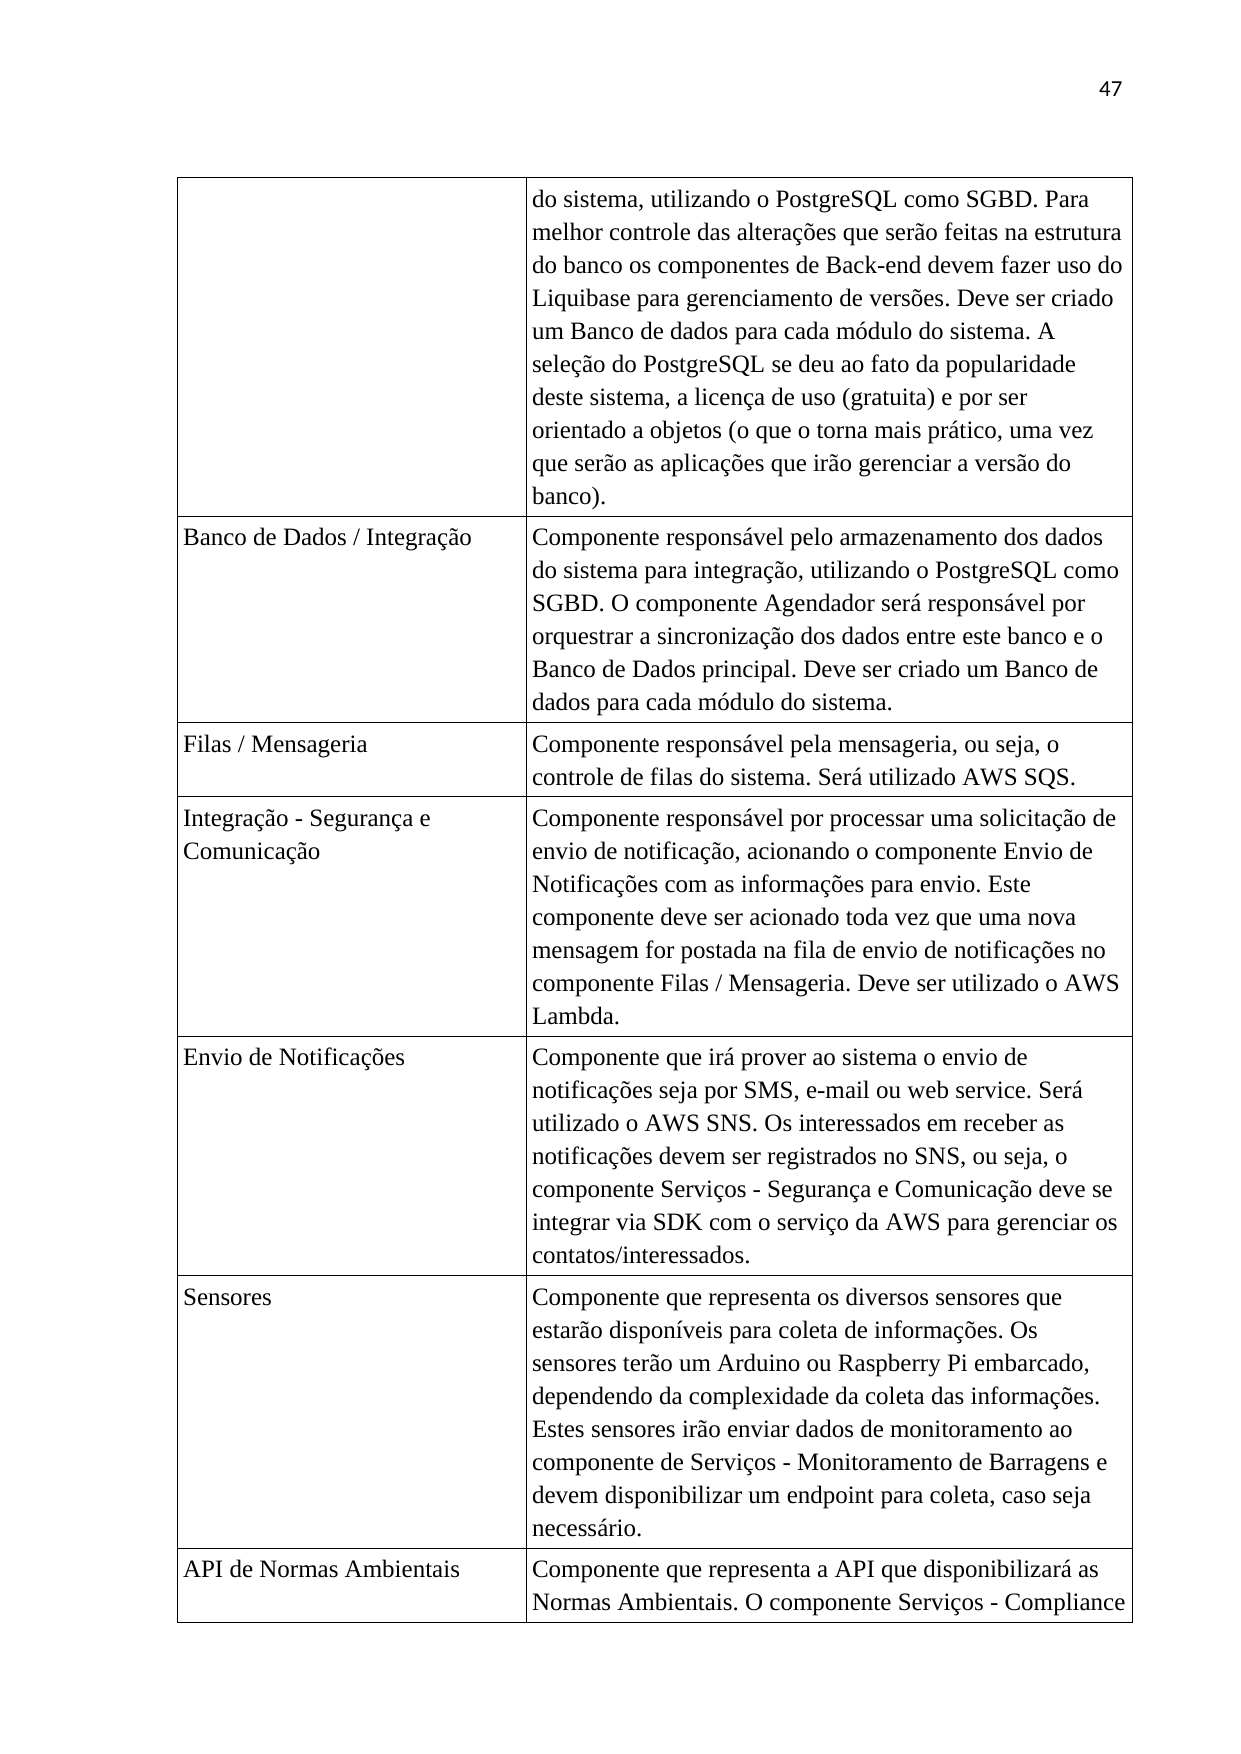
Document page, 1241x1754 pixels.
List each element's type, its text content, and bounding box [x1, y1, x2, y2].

table_cell do sistema, utilizando o PostgreSQL como SGBD. Para melhor controle das alterações que serão feitas na estrutura do banco os componentes de Back-end devem fazer uso do Liquibase para gerenciamento de versões. Deve ser criado um Banco de dados para cada módulo do sistema. A seleção do PostgreSQL se deu ao fato da popularidade deste sistema, a licença de uso (gratuita) e por ser orientado a objetos (o que o torna mais prático, uma vez que serão as aplicações que irão gerenciar a versão do banco). [527, 178, 1132, 516]
table_cell Componente responsável pela mensageria, ou seja, o controle de filas do sistema. Será utilizado AWS SQS. [527, 723, 1132, 796]
table_cell Sensores [178, 1276, 526, 1547]
table_cell [178, 178, 526, 516]
table_cell Banco de Dados / Integração [178, 517, 526, 722]
table_cell Componente que representa os diversos sensores que estarão disponíveis para coleta de informações. Os sensores terão um Arduino ou Raspberry Pi embarcado, dependendo da complexidade da coleta das informações. Estes sensores irão enviar dados de monitoramento ao componente de Serviços - Monitoramento de Barragens e devem disponibilizar um endpoint para coleta, caso seja necessário. [527, 1276, 1132, 1547]
table_cell Componente responsável pelo armazenamento dos dados do sistema para integração, utilizando o PostgreSQL como SGBD. O componente Agendador será responsável por orquestrar a sincronização dos dados entre este banco e o Banco de Dados principal. Deve ser criado um Banco de dados para cada módulo do sistema. [527, 517, 1132, 722]
table_cell Integração - Segurança e Comunicação [178, 797, 526, 1036]
table_cell Envio de Notificações [178, 1037, 526, 1275]
table_cell Componente que representa a API que disponibilizará as Normas Ambientais. O componente Serviços - Compliance [527, 1549, 1132, 1622]
table_cell API de Normas Ambientais [178, 1549, 526, 1622]
table_cell Filas / Mensageria [178, 723, 526, 796]
table_cell Componente que irá prover ao sistema o envio de notificações seja por SMS, e-mail ou web service. Será utilizado o AWS SNS. Os interessados em receber as notificações devem ser registrados no SNS, ou seja, o componente Serviços - Segurança e Comunicação deve se integrar via SDK com o serviço da AWS para gerenciar os contatos/interessados. [527, 1037, 1132, 1275]
table_cell Componente responsável por processar uma solicitação de envio de notificação, acionando o componente Envio de Notificações com as informações para envio. Este componente deve ser acionado toda vez que uma nova mensagem for postada na fila de envio de notificações no componente Filas / Mensageria. Deve ser utilizado o AWS Lambda. [527, 797, 1132, 1036]
